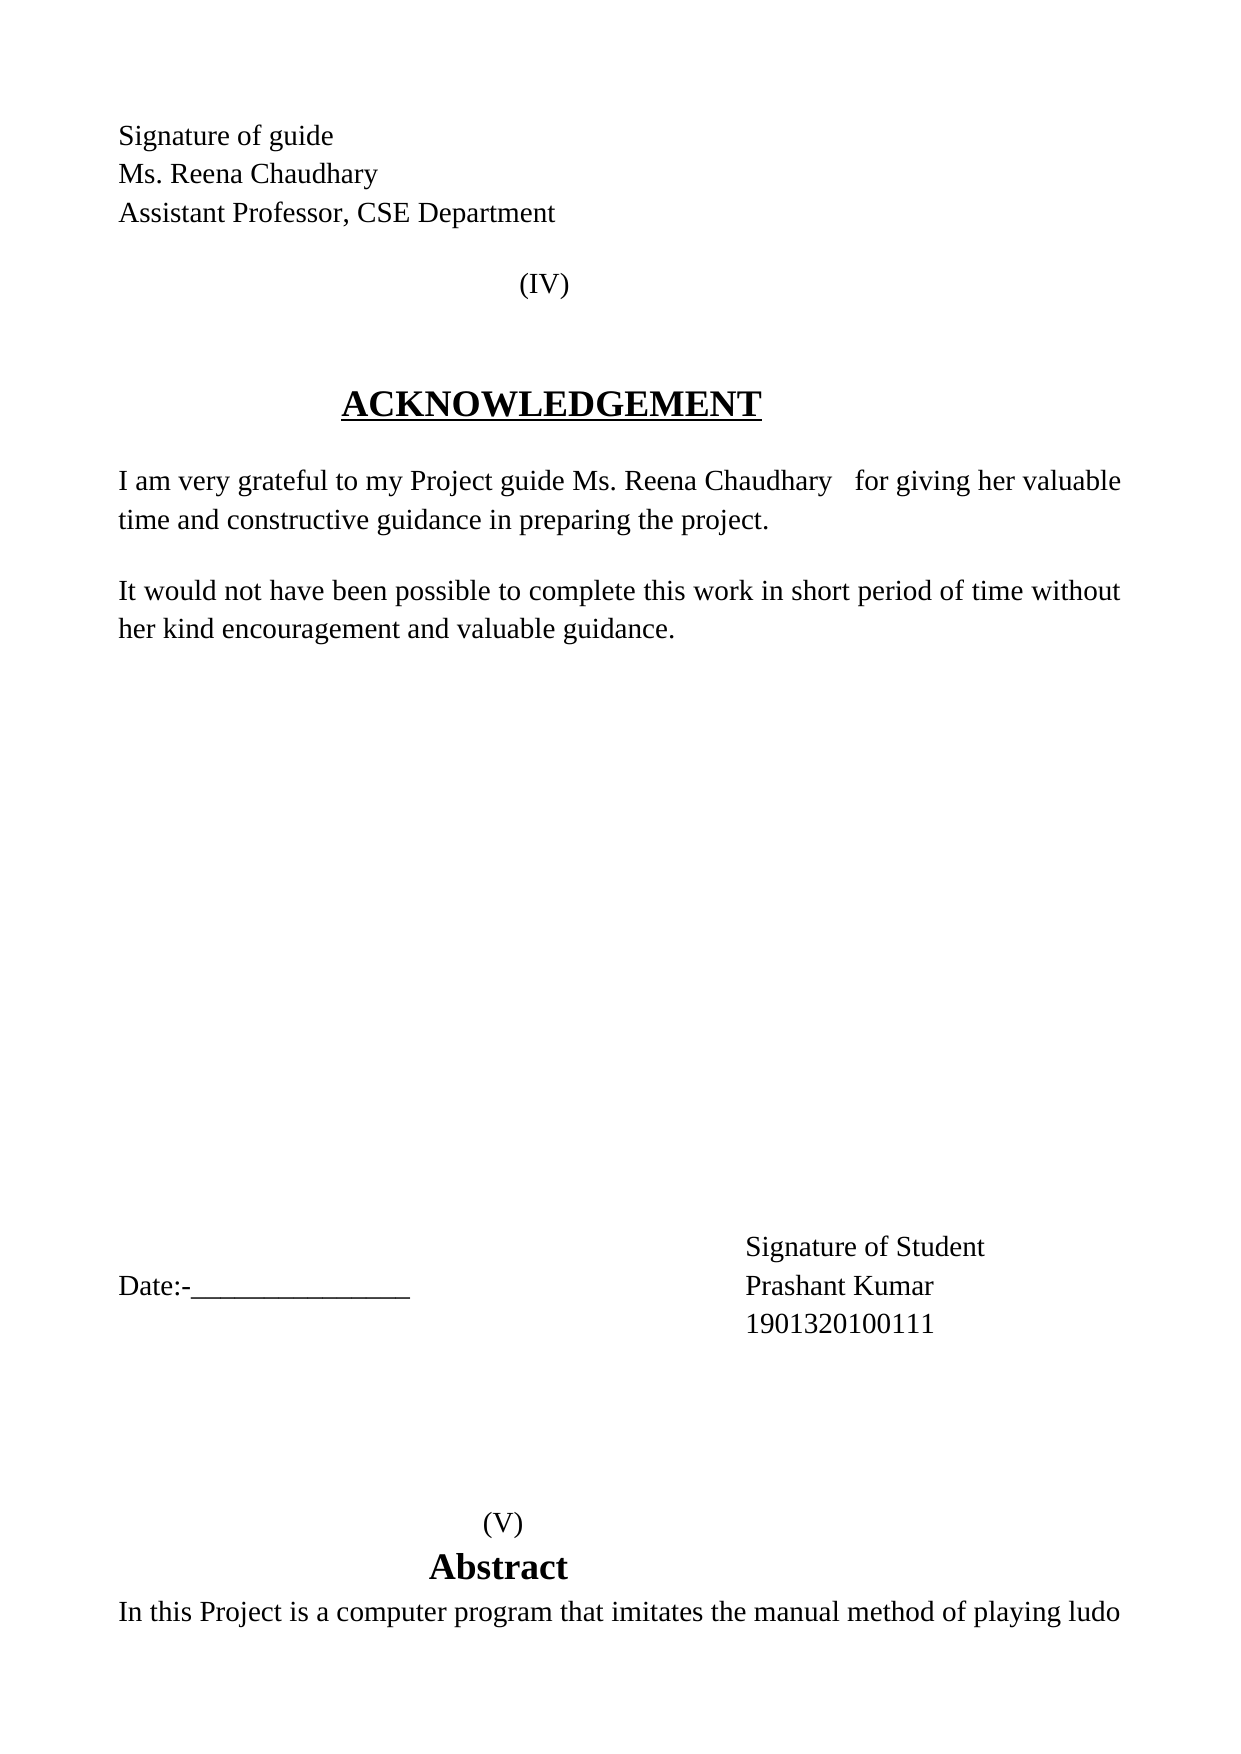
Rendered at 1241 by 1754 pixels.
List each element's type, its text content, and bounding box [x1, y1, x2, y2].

text Abstract [118, 1544, 1122, 1587]
text It would not have been possible to complete this work in short period of time without her kind encouragement and valuable guidance. [118, 573, 1122, 645]
text Signature of Student [118, 1229, 1122, 1263]
text In this Project is a computer program that imitates the manual method of playing ludo [118, 1594, 1122, 1627]
text (IV) [118, 266, 1122, 299]
text I am very grateful to my Project guide Ms. Reena Chaudhary for giving her valuable time and constructive guidance in preparing the project. [118, 463, 1122, 535]
text (V) [118, 1506, 1122, 1539]
text Ms. Reena Chaudhary [118, 157, 1122, 190]
text Assistant Professor, CSE Department [118, 195, 1122, 229]
text 1901320100111 [118, 1306, 1122, 1340]
text ACKNOWLEDGEMENT [118, 382, 1122, 425]
text Signature of guide [118, 118, 1122, 152]
text Date:-_______________ Prashant Kumar [118, 1268, 1122, 1301]
